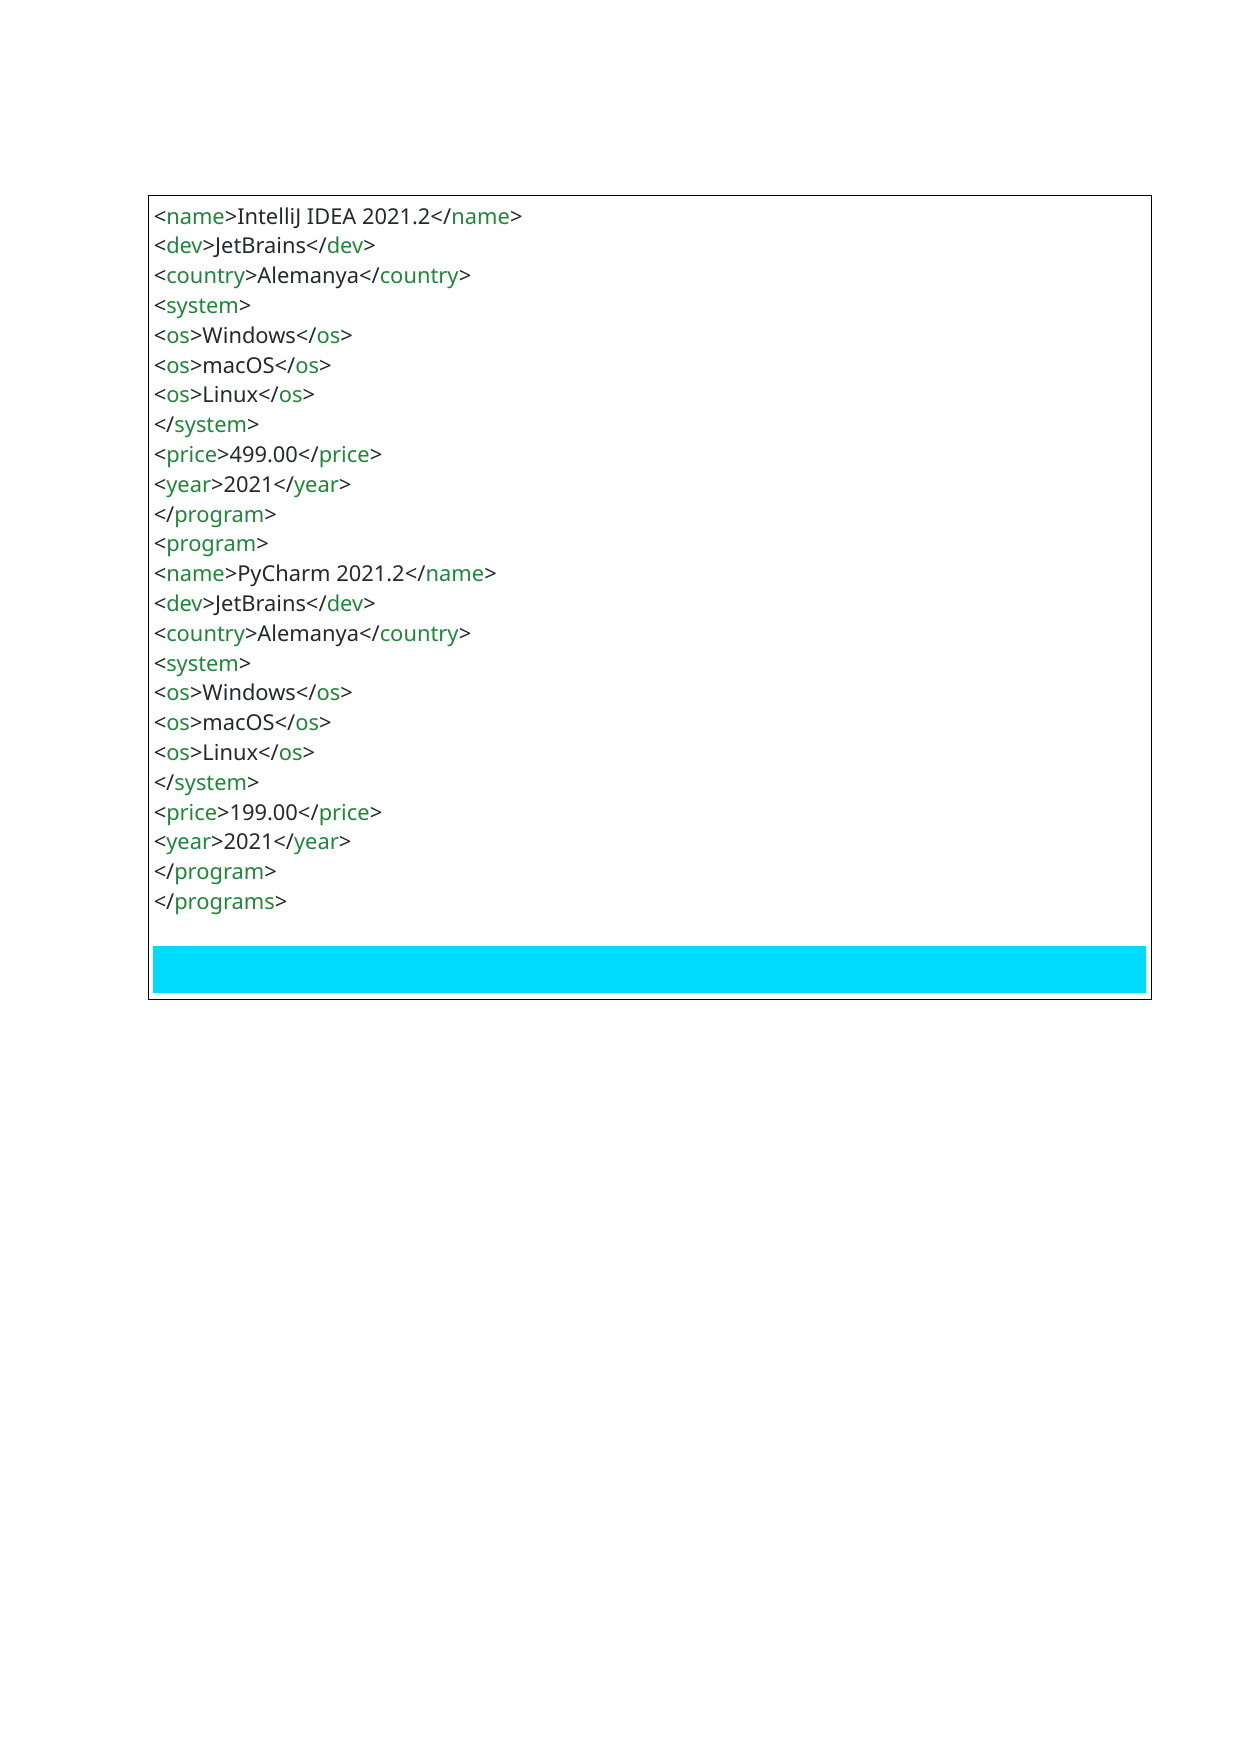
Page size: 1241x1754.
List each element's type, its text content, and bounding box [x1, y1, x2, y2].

table_header <name>IntelliJ IDEA 2021.2</name> <dev>JetBrains</dev> <country>Alemanya</country> <system> <os>Windows</os> <os>macOS</os> <os>Linux</os> </system> <price>499.00</price> <year>2021</year> </program> <program> <name>PyCharm 2021.2</name> <dev>JetBrains</dev> <country>Alemanya</country> <system> <os>Windows</os> <os>macOS</os> <os>Linux</os> </system> <price>199.00</price> <year>2021</year> </program> </programs> [149, 196, 1151, 998]
